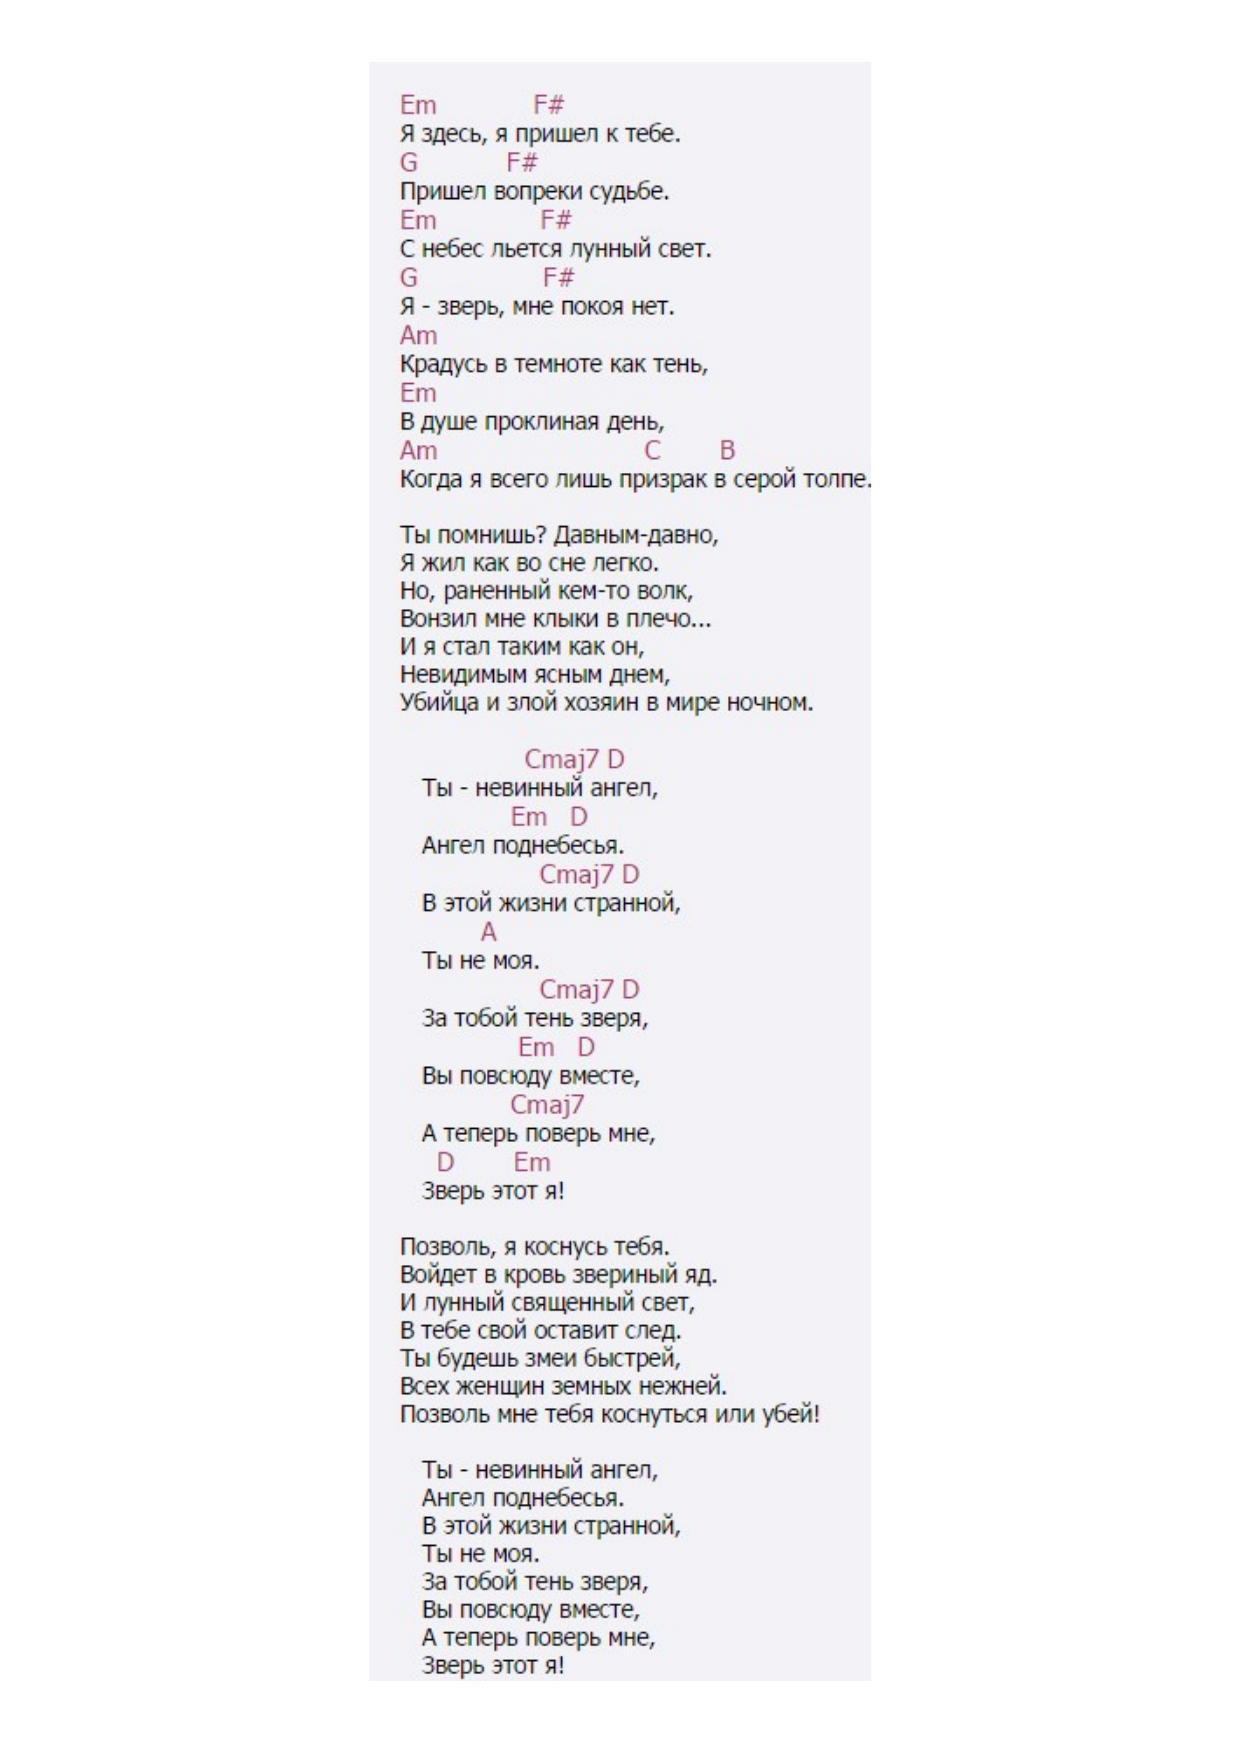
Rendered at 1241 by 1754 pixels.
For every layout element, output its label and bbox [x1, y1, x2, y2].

picture [369, 62, 872, 1681]
